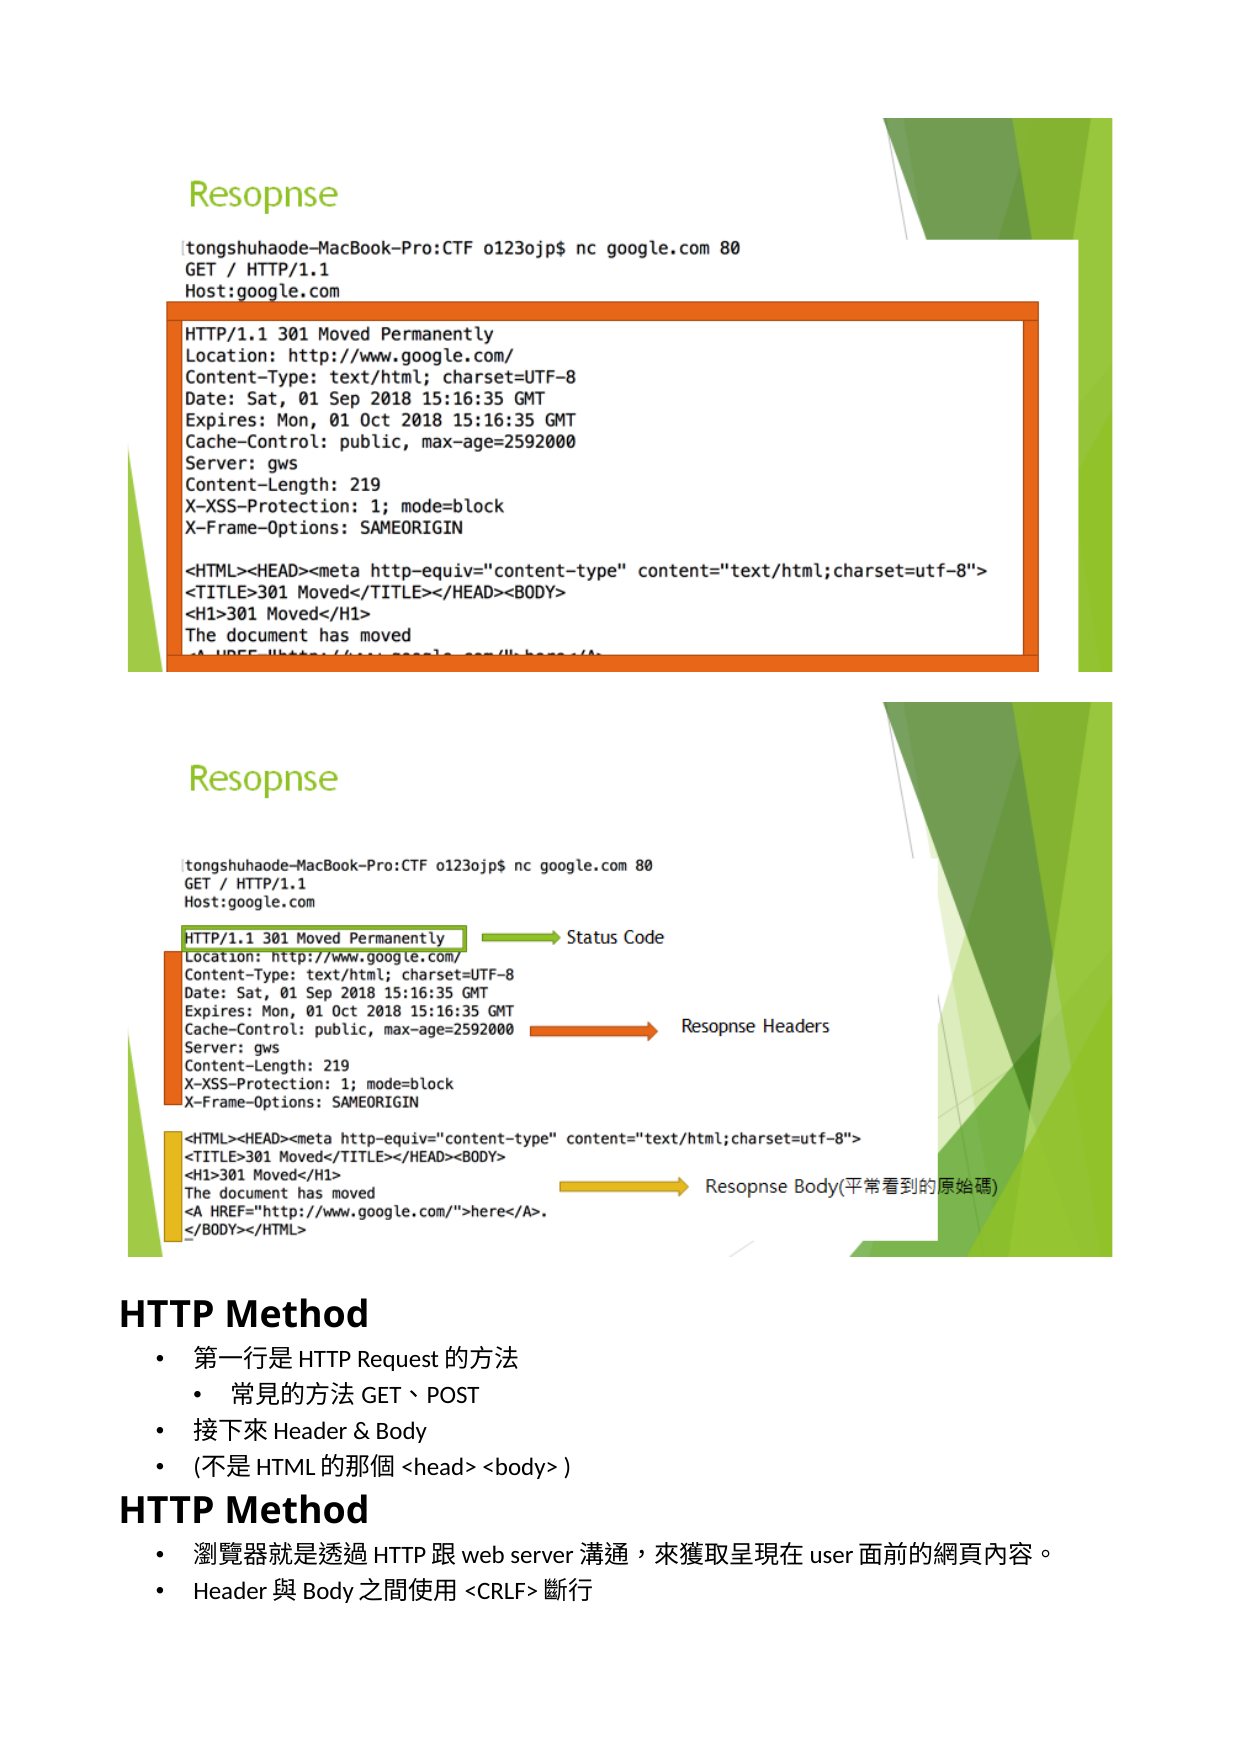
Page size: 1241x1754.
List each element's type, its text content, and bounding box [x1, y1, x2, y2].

picture [127, 702, 1113, 1257]
list 第一行是HTTP Request的方法 [156, 1338, 1122, 1374]
list 接下來Header & Body [156, 1411, 1122, 1447]
list 瀏覽器就是透過HTTP跟web server 溝通，來獲取呈現在user面前的網頁內容。 [156, 1534, 1122, 1570]
subtitle HTTP Method [118, 1287, 1122, 1338]
picture [127, 118, 1113, 672]
subtitle HTTP Method [118, 1483, 1122, 1534]
list (不是HTML的那個 <head> <body> ) [156, 1447, 1122, 1483]
list 常見的方法 GET、POST [193, 1374, 1122, 1411]
list Header與Body之間使用 <CRLF> 斷行 [156, 1570, 1122, 1607]
